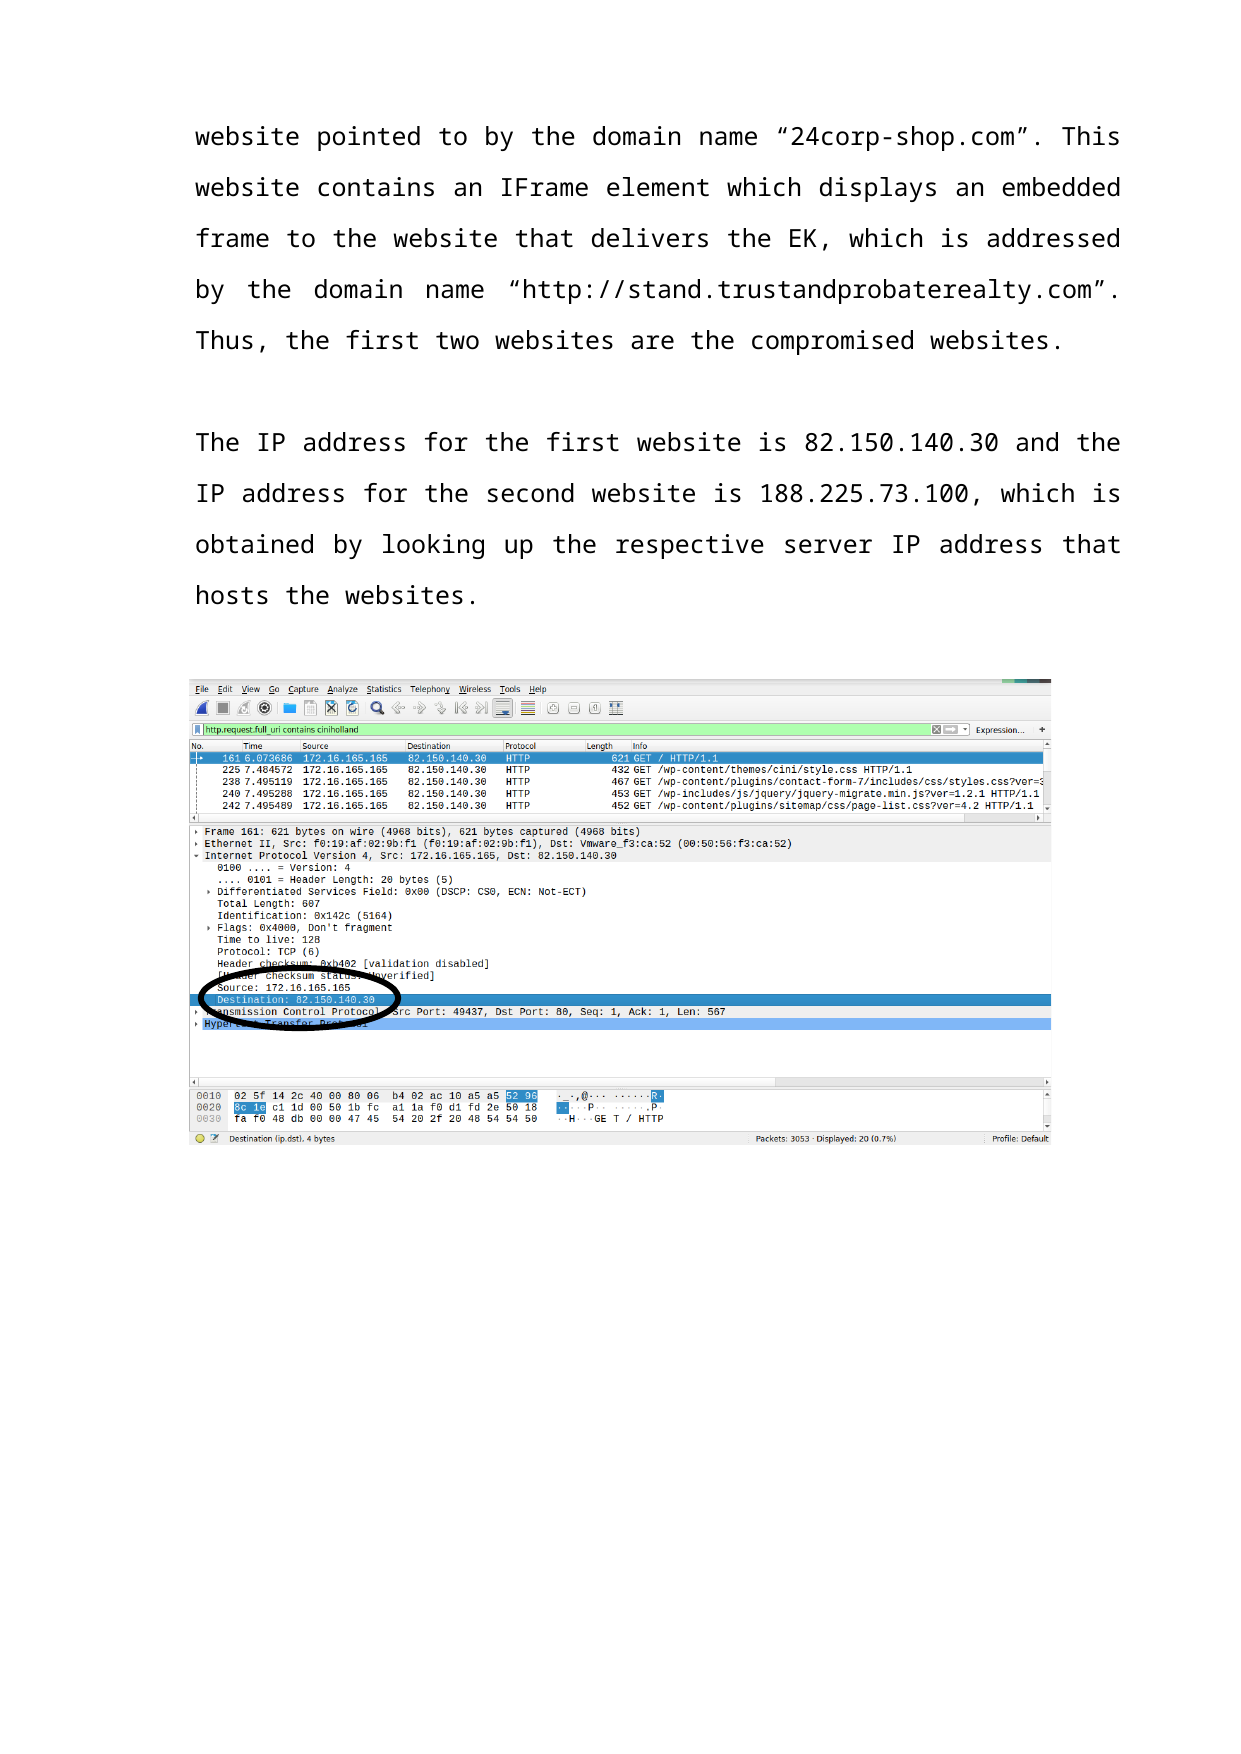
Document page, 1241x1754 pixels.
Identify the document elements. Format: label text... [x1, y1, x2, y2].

list website pointed to by the domain name “24corp-shop.com”. This website contains an IFrame element which displays an embedded frame to the website that delivers the EK, which is addressed by the domain name “http://stand.trustandprobaterealty.com”. Thus, the first two websites are the compromised websites. [124, 118, 1122, 356]
text The IP address for the first website is 82.150.140.30 and the IP address for the second website is 188.225.73.100, which is obtained by looking up the respective server IP address that hosts the websites. [195, 424, 1122, 612]
picture [189, 679, 1052, 1145]
